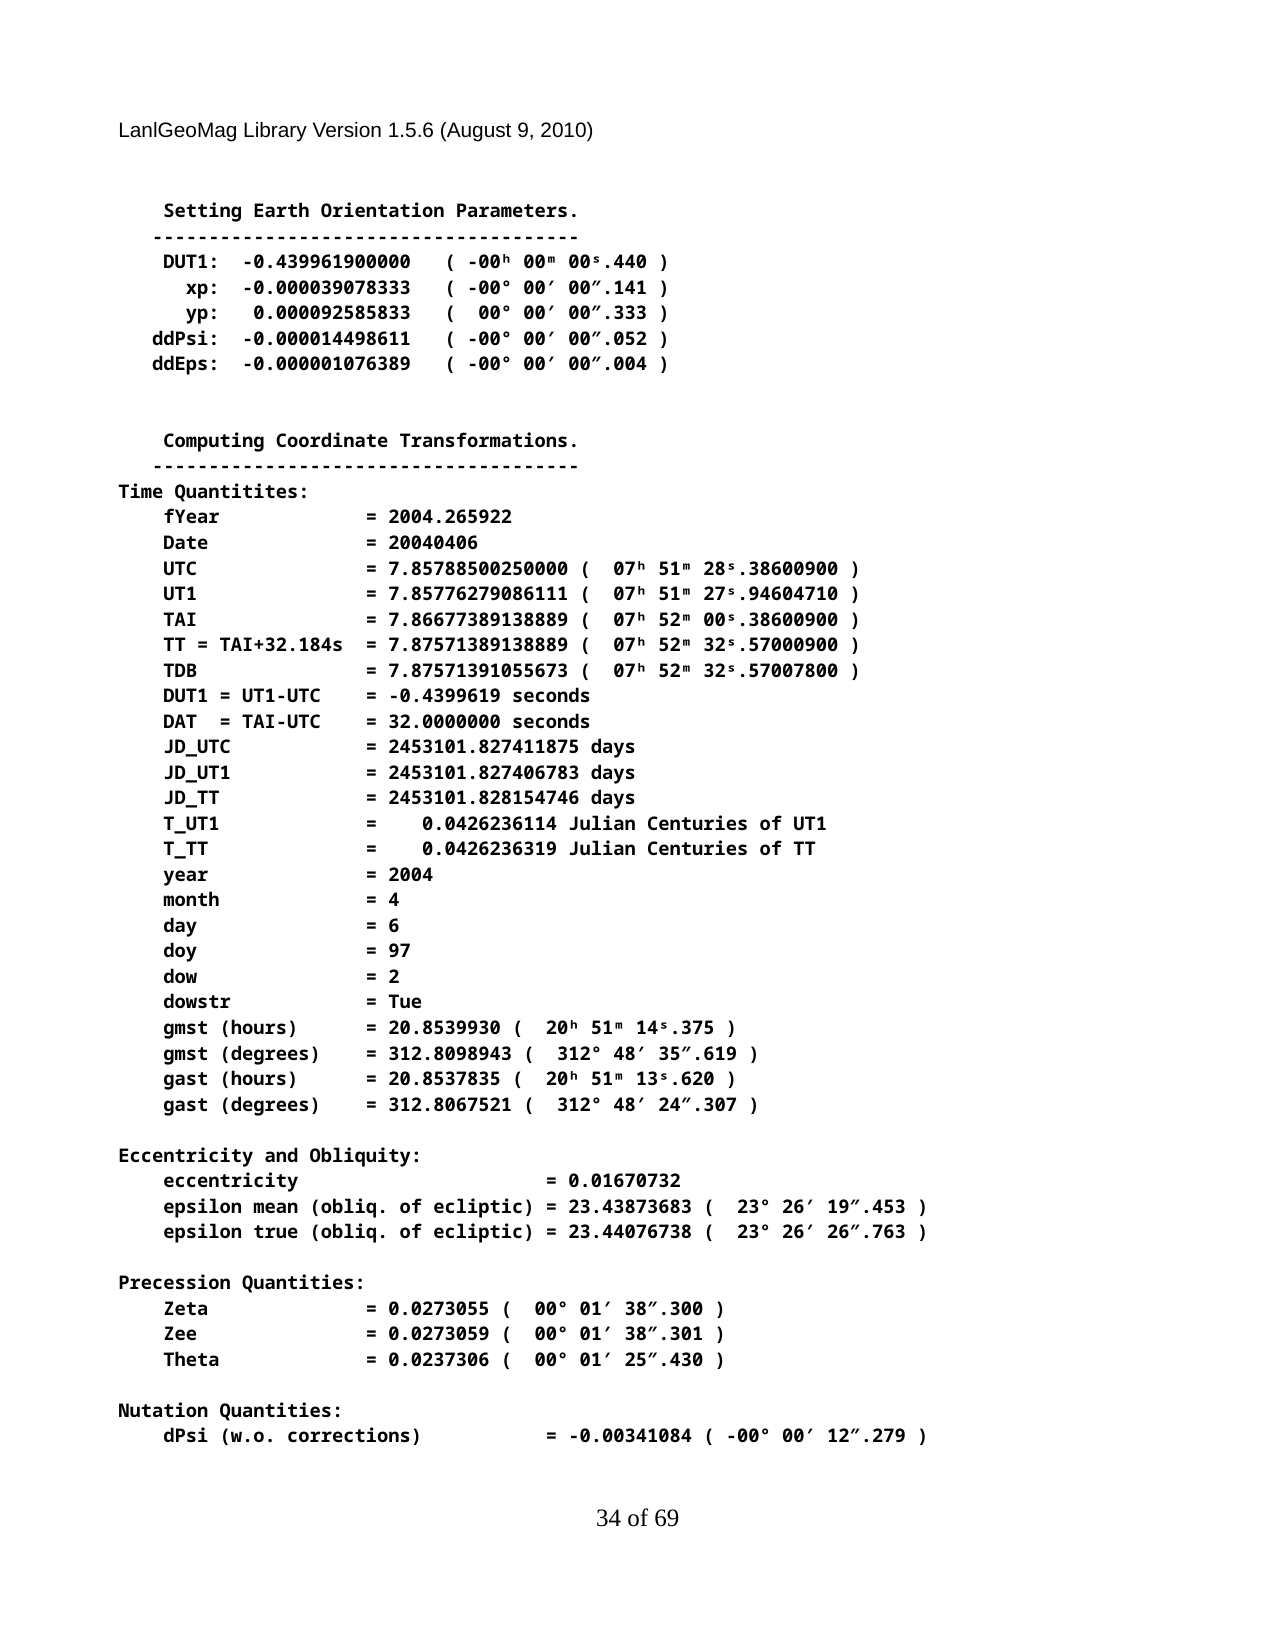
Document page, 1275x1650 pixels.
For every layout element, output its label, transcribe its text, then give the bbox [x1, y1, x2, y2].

text eccentricity = 0.01670732 [118, 1167, 1157, 1193]
text T_TT = 0.0426236319 Julian Centuries of TT [118, 836, 1157, 861]
text xp: -0.000039078333 ( -00° 00′ 00″.141 ) [118, 274, 1157, 300]
text Eccentricity and Obliquity: [118, 1142, 1157, 1167]
text gmst (degrees) = 312.8098943 ( 312° 48′ 35″.619 ) [118, 1040, 1157, 1065]
text day = 6 [118, 912, 1157, 938]
text gast (hours) = 20.8537835 ( 20ʰ 51ᵐ 13ˢ.620 ) [118, 1065, 1157, 1091]
text TDB = 7.87571391055673 ( 07ʰ 52ᵐ 32ˢ.57007800 ) [118, 657, 1157, 682]
text epsilon mean (obliq. of ecliptic) = 23.43873683 ( 23° 26′ 19″.453 ) [118, 1193, 1157, 1218]
text doy = 97 [118, 938, 1157, 963]
text dowstr = Tue [118, 989, 1157, 1014]
text DAT = TAI-UTC = 32.0000000 seconds [118, 708, 1157, 733]
text TAI = 7.86677389138889 ( 07ʰ 52ᵐ 00ˢ.38600900 ) [118, 606, 1157, 631]
text dPsi (w.o. corrections) = -0.00341084 ( -00° 00′ 12″.279 ) [118, 1423, 1157, 1448]
text month = 4 [118, 887, 1157, 912]
text -------------------------------------- [118, 453, 1157, 478]
text Time Quantitites: [118, 478, 1157, 504]
text JD_UTC = 2453101.827411875 days [118, 733, 1157, 759]
text TT = TAI+32.184s = 7.87571389138889 ( 07ʰ 52ᵐ 32ˢ.57000900 ) [118, 631, 1157, 657]
text T_UT1 = 0.0426236114 Julian Centuries of UT1 [118, 810, 1157, 836]
text Theta = 0.0237306 ( 00° 01′ 25″.430 ) [118, 1346, 1157, 1372]
text Nutation Quantities: [118, 1397, 1157, 1423]
text Setting Earth Orientation Parameters. [118, 198, 1157, 223]
text gmst (hours) = 20.8539930 ( 20ʰ 51ᵐ 14ˢ.375 ) [118, 1014, 1157, 1040]
text dow = 2 [118, 963, 1157, 989]
text UTC = 7.85788500250000 ( 07ʰ 51ᵐ 28ˢ.38600900 ) [118, 555, 1157, 580]
text Zeta = 0.0273055 ( 00° 01′ 38″.300 ) [118, 1295, 1157, 1321]
text Precession Quantities: [118, 1269, 1157, 1295]
text fYear = 2004.265922 [118, 504, 1157, 529]
text UT1 = 7.85776279086111 ( 07ʰ 51ᵐ 27ˢ.94604710 ) [118, 580, 1157, 606]
text ddEps: -0.000001076389 ( -00° 00′ 00″.004 ) [118, 351, 1157, 376]
text JD_TT = 2453101.828154746 days [118, 784, 1157, 810]
text DUT1: -0.439961900000 ( -00ʰ 00ᵐ 00ˢ.440 ) [118, 249, 1157, 274]
text DUT1 = UT1-UTC = -0.4399619 seconds [118, 682, 1157, 708]
text gast (degrees) = 312.8067521 ( 312° 48′ 24″.307 ) [118, 1091, 1157, 1116]
text Computing Coordinate Transformations. [118, 427, 1157, 453]
text epsilon true (obliq. of ecliptic) = 23.44076738 ( 23° 26′ 26″.763 ) [118, 1218, 1157, 1244]
text Date = 20040406 [118, 529, 1157, 555]
text year = 2004 [118, 861, 1157, 887]
text JD_UT1 = 2453101.827406783 days [118, 759, 1157, 784]
text -------------------------------------- [118, 223, 1157, 249]
text ddPsi: -0.000014498611 ( -00° 00′ 00″.052 ) [118, 325, 1157, 351]
text yp: 0.000092585833 ( 00° 00′ 00″.333 ) [118, 300, 1157, 325]
text Zee = 0.0273059 ( 00° 01′ 38″.301 ) [118, 1321, 1157, 1346]
